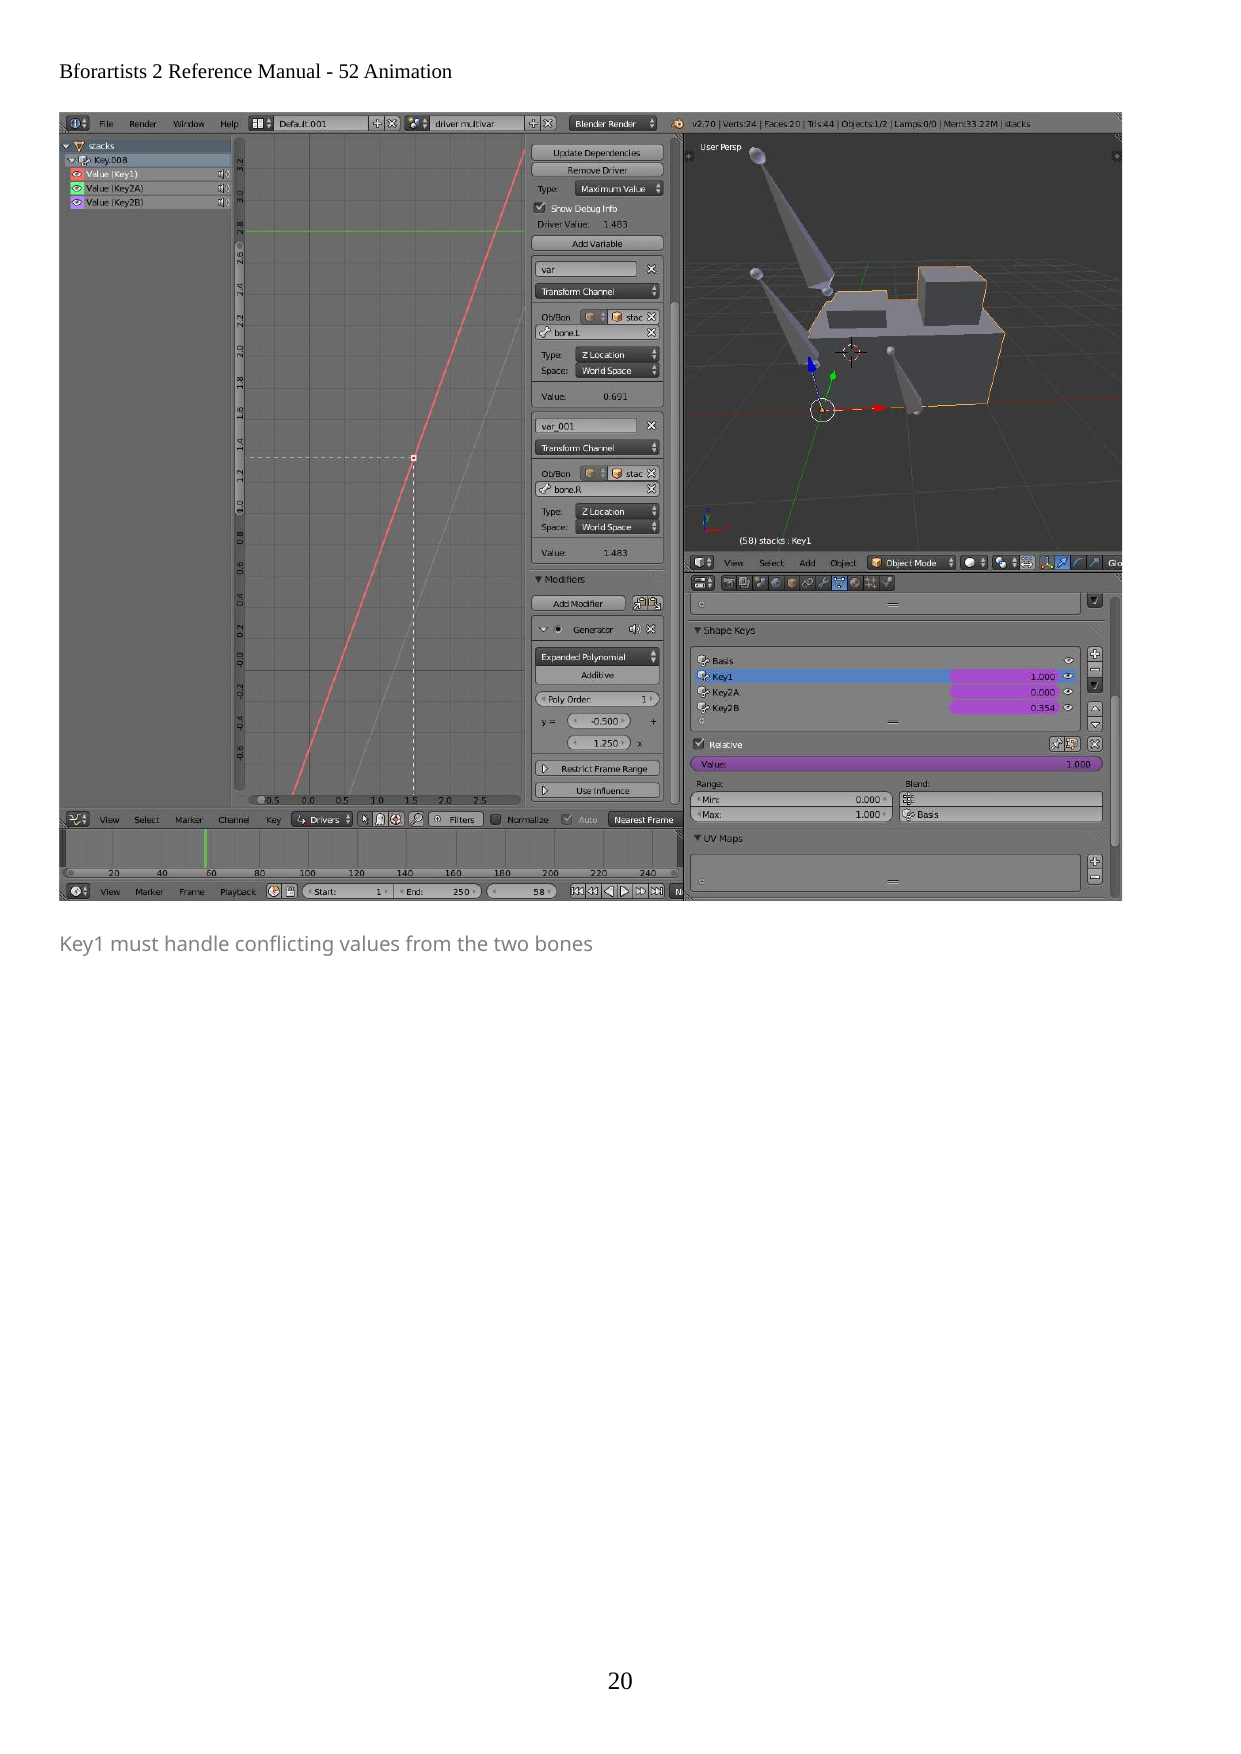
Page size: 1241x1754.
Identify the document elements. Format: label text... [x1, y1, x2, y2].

text Key1 must handle conflicting values from the two bones [59, 926, 1181, 957]
picture [59, 112, 1123, 901]
